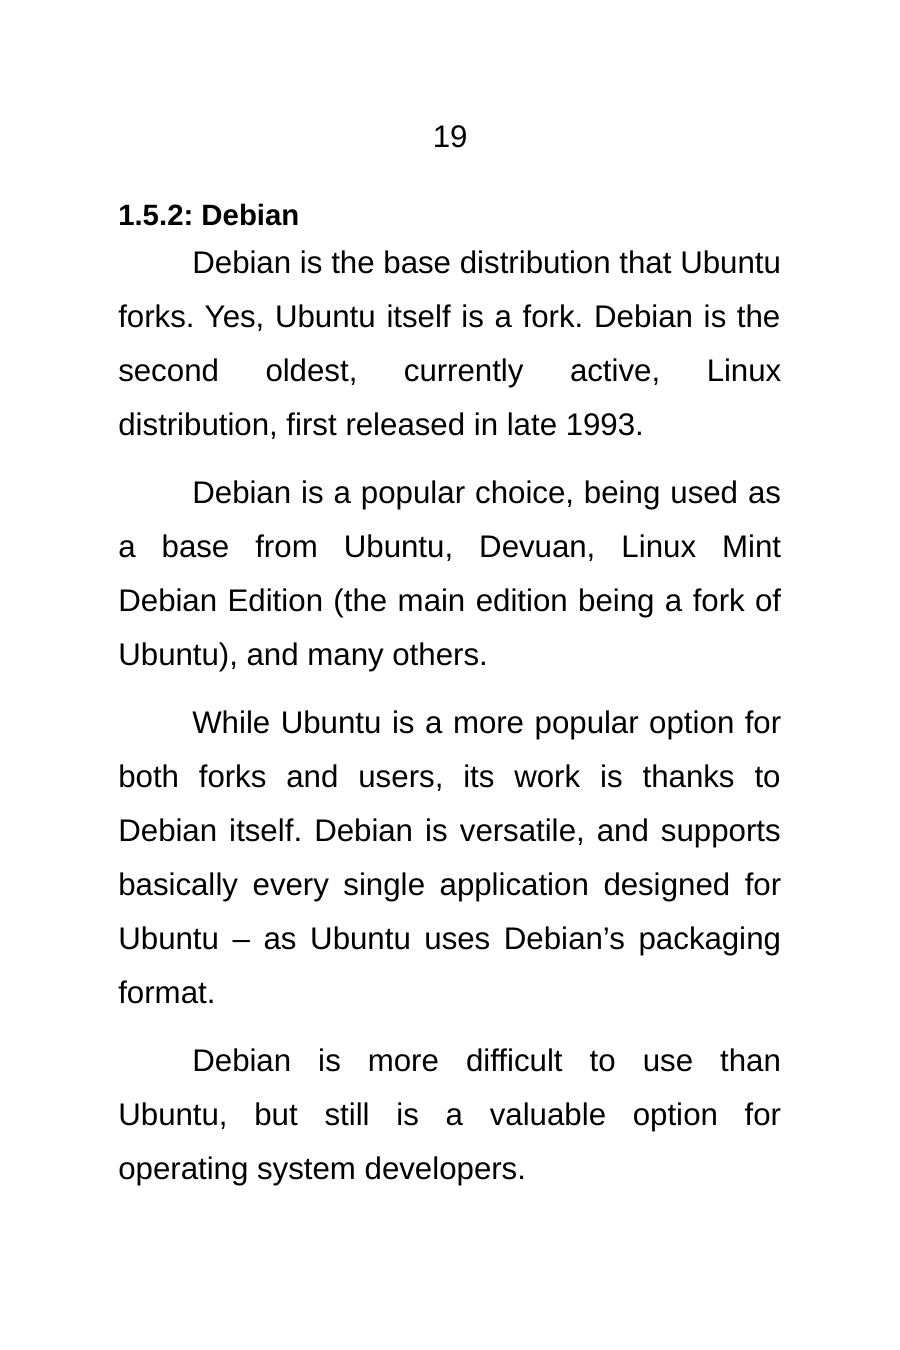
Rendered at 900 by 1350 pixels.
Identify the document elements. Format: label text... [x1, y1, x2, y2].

subtitle 1.5.2: Debian [118, 198, 782, 232]
text Debian is the base distribution that Ubuntu forks. Yes, Ubuntu itself is a fork. Debian is the second oldest, currently active, Linux distribution, first released in late 1993. [118, 244, 782, 442]
text While Ubuntu is a more popular option for both forks and users, its work is thanks to Debian itself. Debian is versatile, and supports basically every single application designed for Ubuntu – as Ubuntu uses Debian’s packaging format. [118, 704, 782, 1009]
text Debian is a popular choice, being used as a base from Ubuntu, Devuan, Linux Mint Debian Edition (the main edition being a fork of Ubuntu), and many others. [118, 474, 782, 672]
text Debian is more difficult to use than Ubuntu, but still is a valuable option for operating system developers. [118, 1042, 782, 1186]
